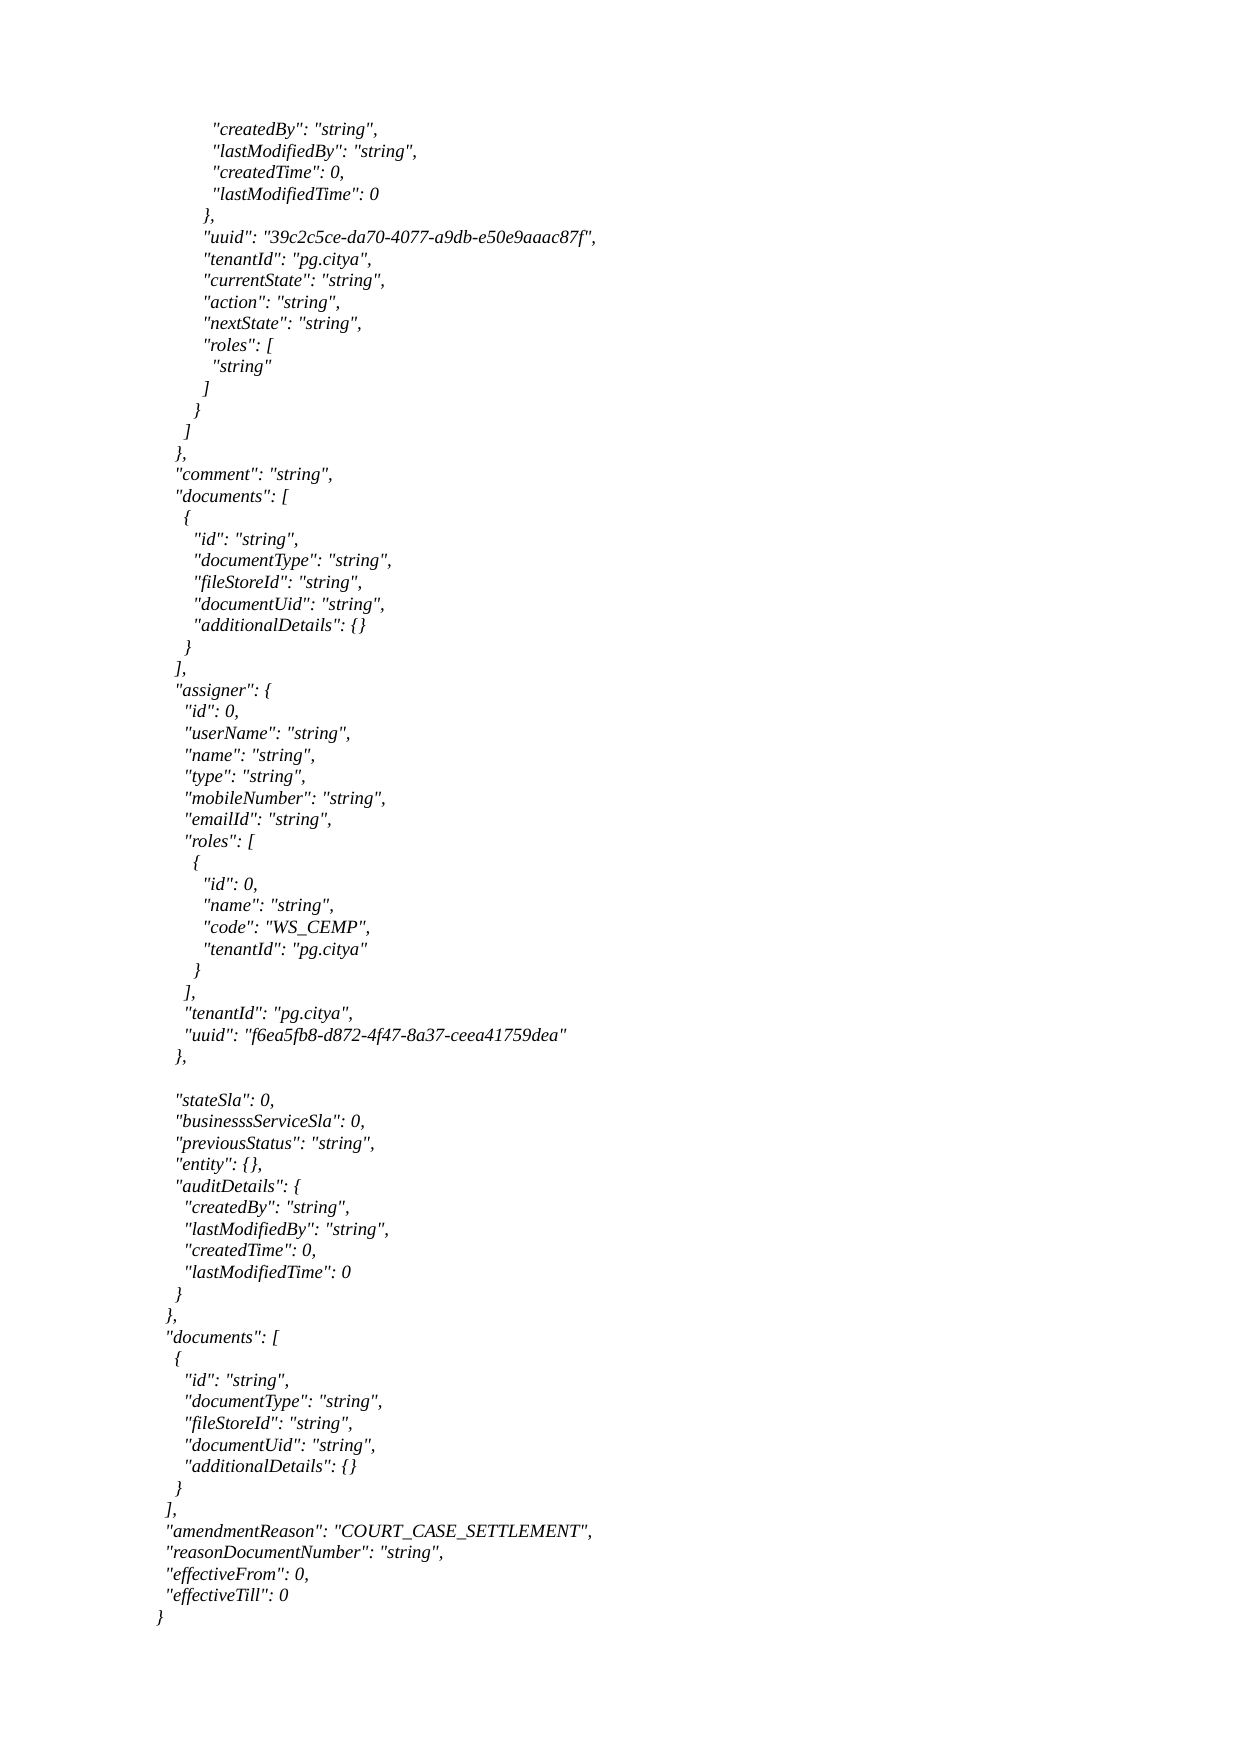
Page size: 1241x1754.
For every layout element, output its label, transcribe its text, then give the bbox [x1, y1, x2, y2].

text "lastModifiedTime": 0 [146, 183, 1122, 204]
text "emailId": "string", [146, 808, 1122, 830]
text "documentType": "string", [146, 1390, 1122, 1412]
text ] [146, 377, 1122, 398]
text "lastModifiedBy": "string", [146, 140, 1122, 161]
text "name": "string", [146, 743, 1122, 765]
text "createdBy": "string", [146, 1196, 1122, 1218]
text "type": "string", [146, 765, 1122, 787]
text } [146, 1282, 1122, 1304]
text "documents": [ [146, 1326, 1122, 1347]
text "id": "string", [146, 528, 1122, 549]
text { [146, 506, 1122, 528]
text "tenantId": "pg.citya", [146, 1002, 1122, 1024]
text "fileStoreId": "string", [146, 1412, 1122, 1433]
text "effectiveFrom": 0, [146, 1563, 1122, 1584]
text "userName": "string", [146, 722, 1122, 743]
text "createdBy": "string", [146, 118, 1122, 140]
text "documentType": "string", [146, 549, 1122, 571]
text } [146, 1606, 1122, 1627]
text "name": "string", [146, 894, 1122, 916]
text "string" [146, 355, 1122, 377]
text }, [146, 442, 1122, 463]
text "lastModifiedTime": 0 [146, 1261, 1122, 1282]
text ] [146, 420, 1122, 442]
text "uuid": "f6ea5fb8-d872-4f47-8a37-ceea41759dea" [146, 1024, 1122, 1045]
text { [146, 1347, 1122, 1369]
text "businesssServiceSla": 0, [146, 1110, 1122, 1132]
text "lastModifiedBy": "string", [146, 1218, 1122, 1239]
text } [146, 398, 1122, 420]
text }, [146, 1045, 1122, 1067]
text } [146, 959, 1122, 981]
text "roles": [ [146, 334, 1122, 355]
text "stateSla": 0, [146, 1088, 1122, 1110]
text "currentState": "string", [146, 269, 1122, 291]
text "amendmentReason": "COURT_CASE_SETTLEMENT", [146, 1520, 1122, 1541]
text ], [146, 981, 1122, 1002]
text "createdTime": 0, [146, 161, 1122, 183]
text "tenantId": "pg.citya" [146, 937, 1122, 959]
text }, [146, 1304, 1122, 1326]
text "additionalDetails": {} [146, 614, 1122, 636]
text "documents": [ [146, 485, 1122, 506]
text "comment": "string", [146, 463, 1122, 485]
text "documentUid": "string", [146, 592, 1122, 614]
text "mobileNumber": "string", [146, 787, 1122, 808]
text ], [146, 657, 1122, 679]
text "effectiveTill": 0 [146, 1584, 1122, 1606]
text "id": 0, [146, 700, 1122, 722]
text "id": "string", [146, 1369, 1122, 1390]
text "previousStatus": "string", [146, 1132, 1122, 1153]
text "fileStoreId": "string", [146, 571, 1122, 592]
text "roles": [ [146, 830, 1122, 851]
text "additionalDetails": {} [146, 1455, 1122, 1477]
text } [146, 636, 1122, 657]
text }, [146, 204, 1122, 226]
text ], [146, 1498, 1122, 1520]
text "id": 0, [146, 873, 1122, 894]
text "action": "string", [146, 291, 1122, 312]
text "createdTime": 0, [146, 1239, 1122, 1261]
text } [146, 1477, 1122, 1498]
text { [146, 851, 1122, 873]
text "code": "WS_CEMP", [146, 916, 1122, 937]
text "reasonDocumentNumber": "string", [146, 1541, 1122, 1563]
text "entity": {}, [146, 1153, 1122, 1175]
text "documentUid": "string", [146, 1433, 1122, 1455]
text "uuid": "39c2c5ce-da70-4077-a9db-e50e9aaac87f", [146, 226, 1122, 247]
text "nextState": "string", [146, 312, 1122, 334]
text "assigner": { [146, 679, 1122, 700]
text "tenantId": "pg.citya", [146, 247, 1122, 269]
text "auditDetails": { [146, 1175, 1122, 1196]
